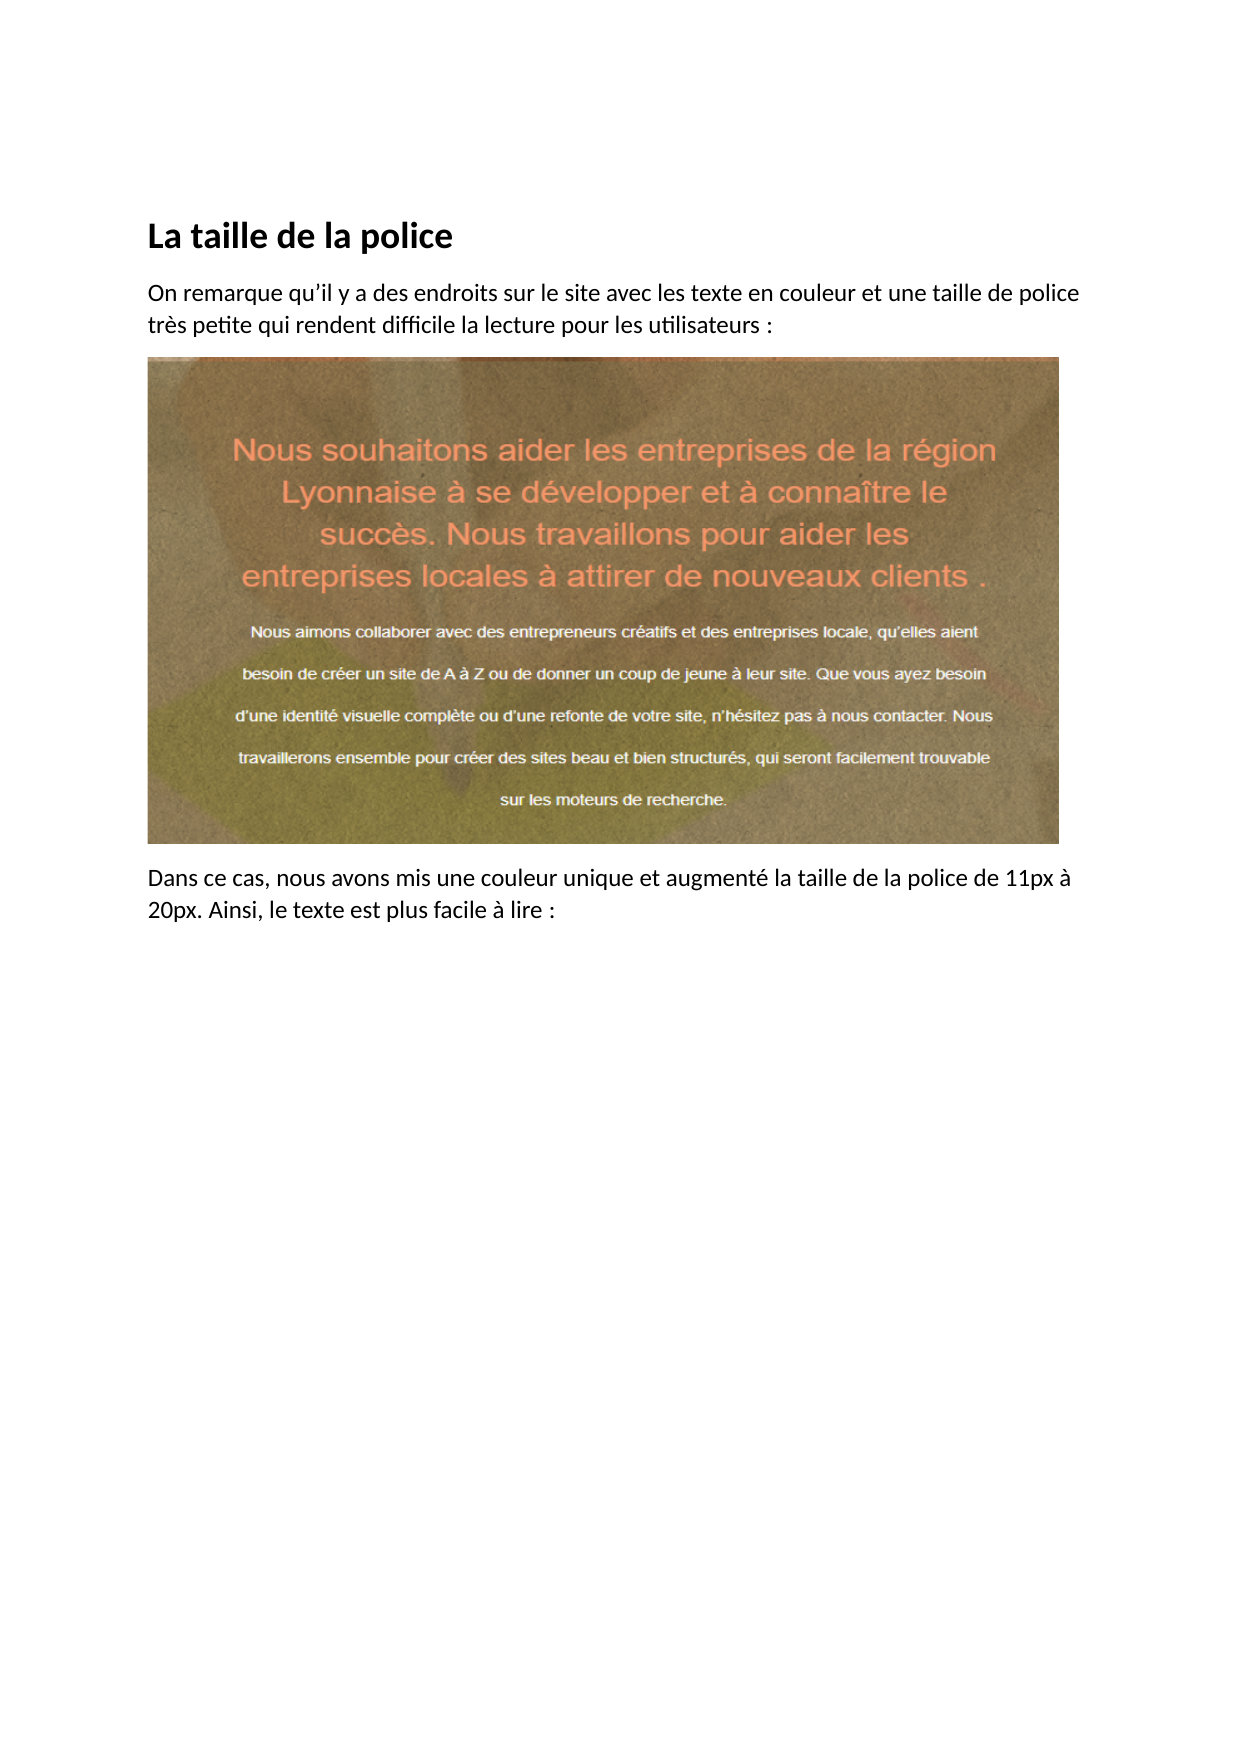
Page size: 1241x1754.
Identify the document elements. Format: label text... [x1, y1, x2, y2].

text Dans ce cas, nous avons mis une couleur unique et augmenté la taille de la police de 11px à 20px. Ainsi, le texte est plus facile à lire : [148, 862, 1093, 924]
text On remarque qu’il y a des endroits sur le site avec les texte en couleur et une taille de police très petite qui rendent difficile la lecture pour les utilisateurs : [148, 277, 1093, 340]
text La taille de la police [148, 212, 1093, 258]
